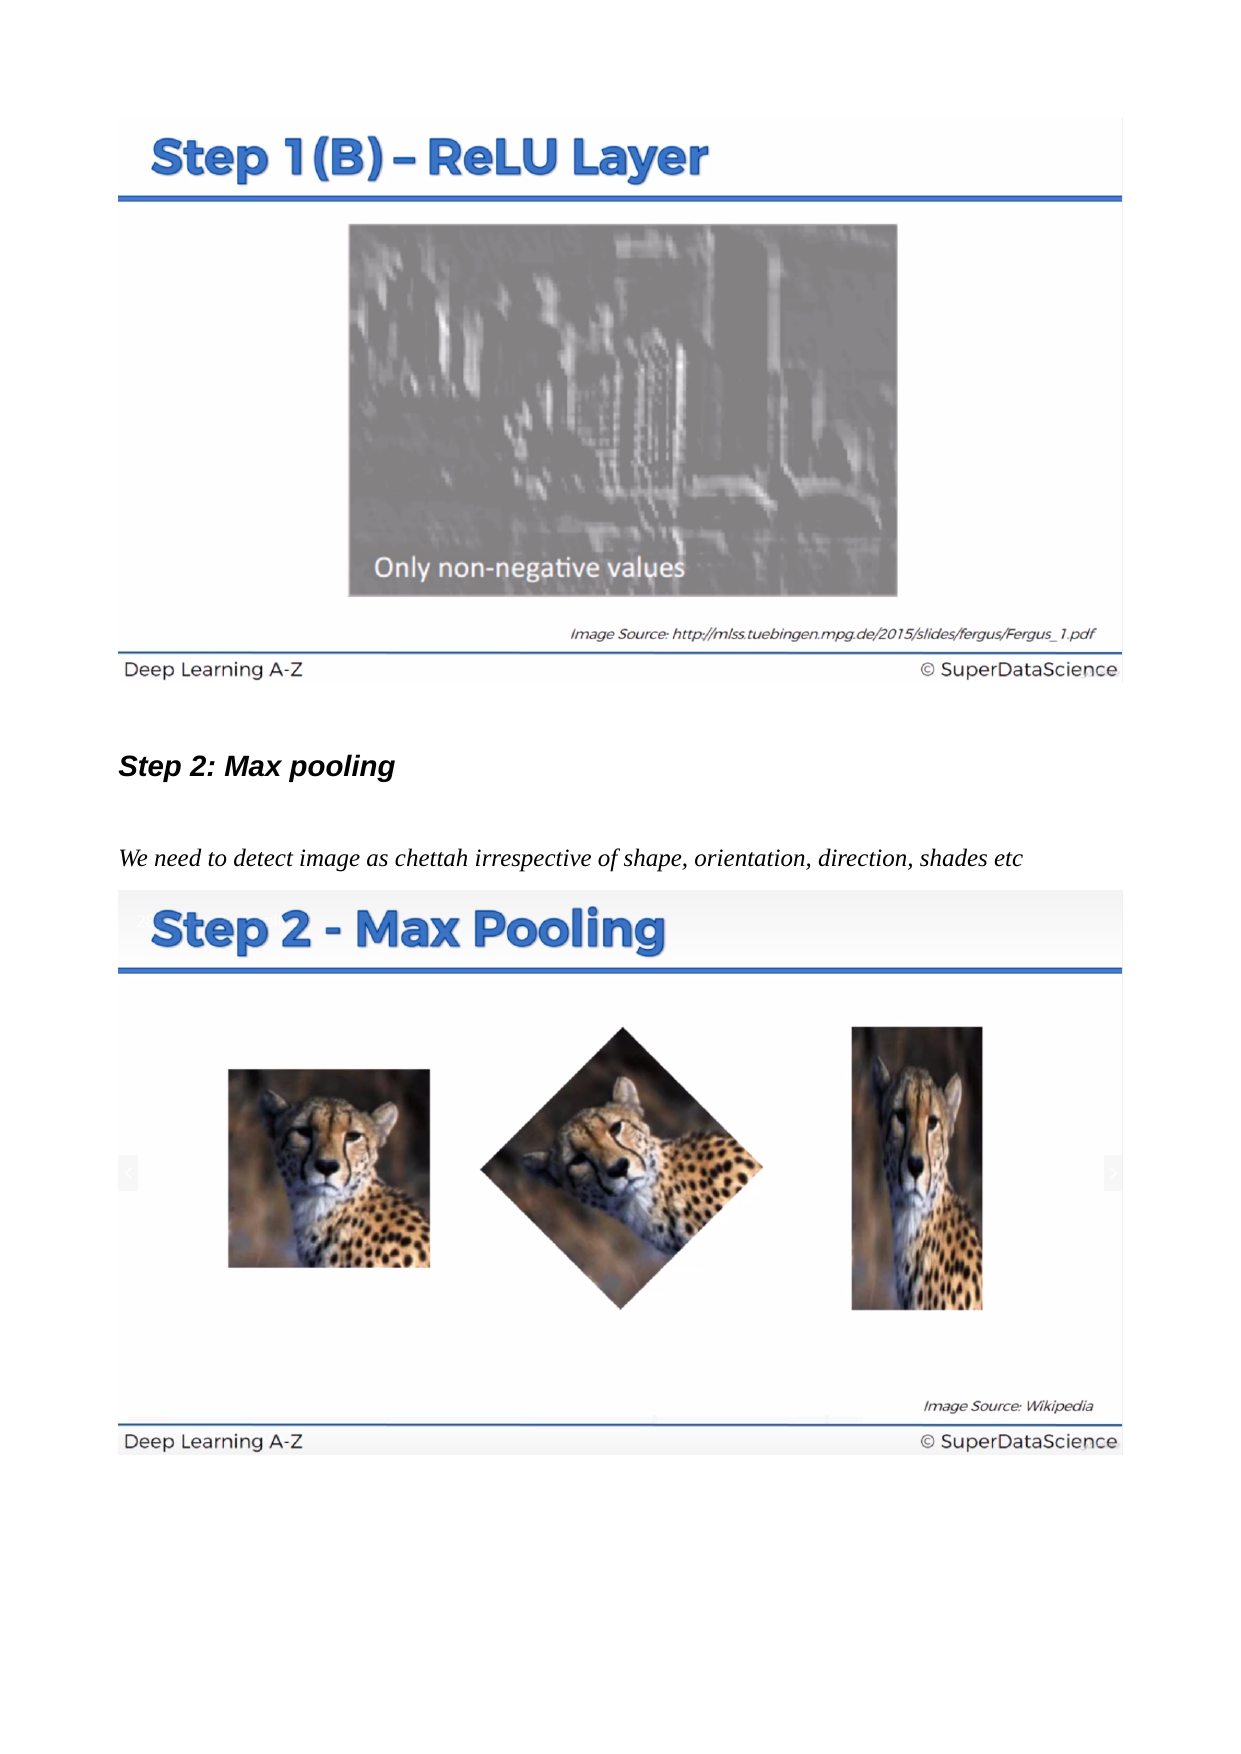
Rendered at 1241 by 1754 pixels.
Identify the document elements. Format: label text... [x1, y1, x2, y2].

picture [118, 118, 1123, 683]
picture [118, 890, 1123, 1455]
subtitle Step 2: Max pooling [118, 749, 1122, 783]
text We need to detect image as chettah irrespective of shape, orientation, direction, shades etc [118, 843, 1122, 872]
